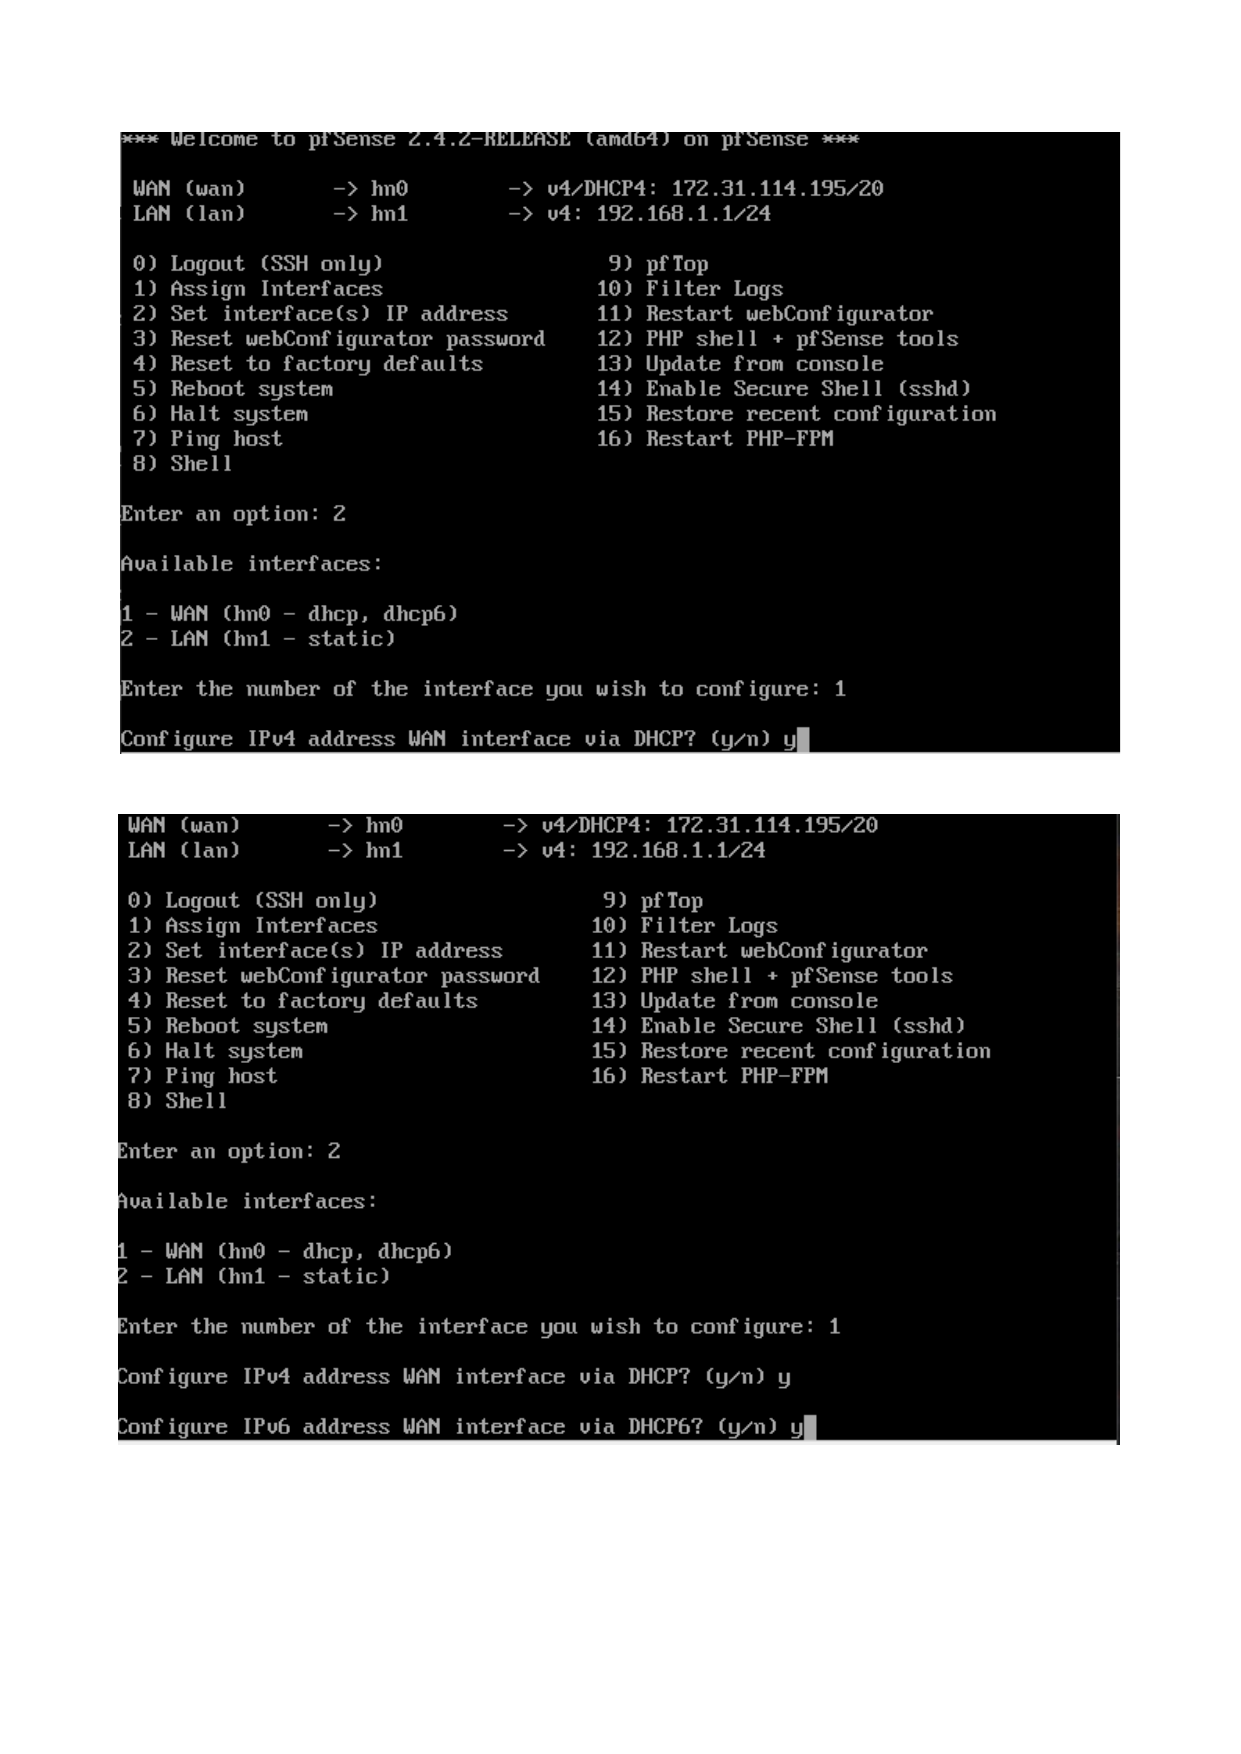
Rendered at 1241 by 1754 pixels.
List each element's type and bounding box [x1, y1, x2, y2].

picture [118, 814, 1120, 1445]
picture [120, 132, 1121, 754]
